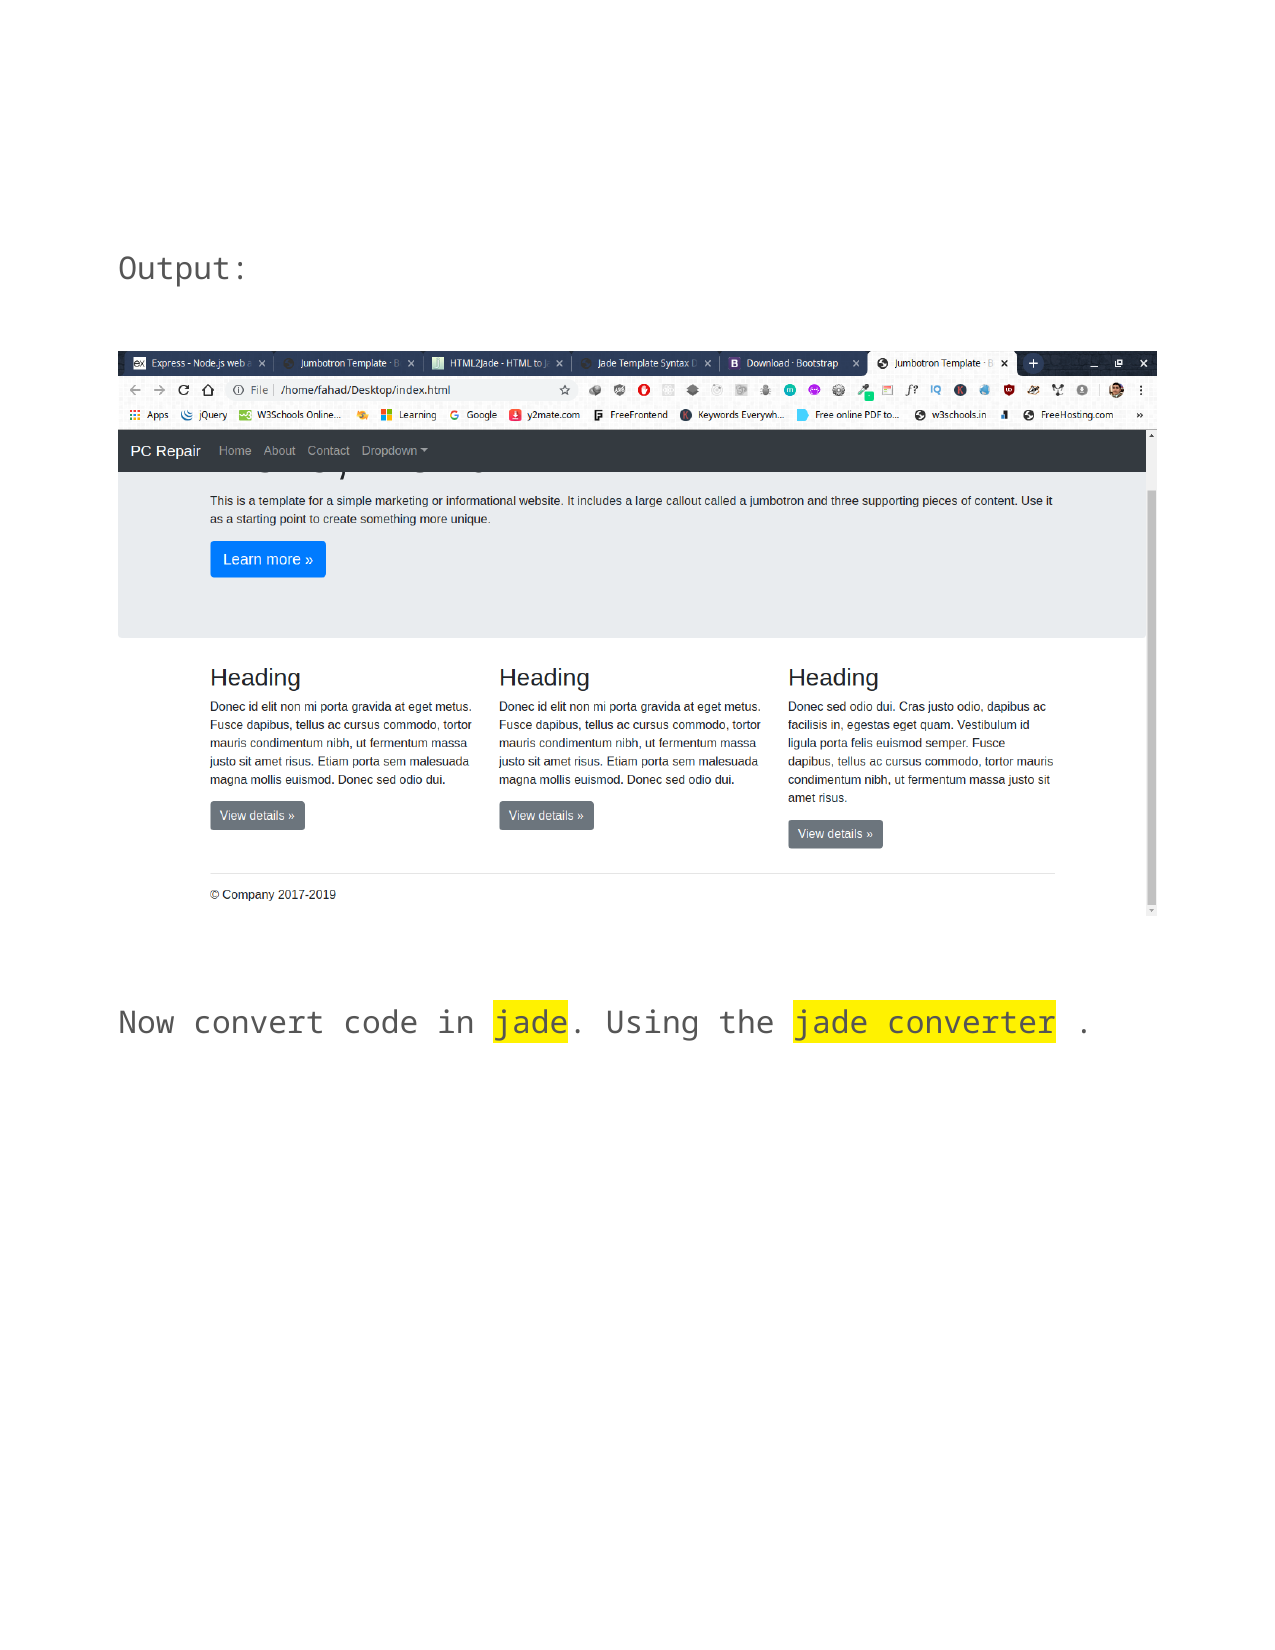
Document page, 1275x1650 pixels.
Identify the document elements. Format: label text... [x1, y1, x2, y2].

picture [118, 351, 1133, 916]
text Now convert code in jade. Using the jade converter . [118, 1000, 1157, 1043]
text Output: [118, 246, 1157, 288]
